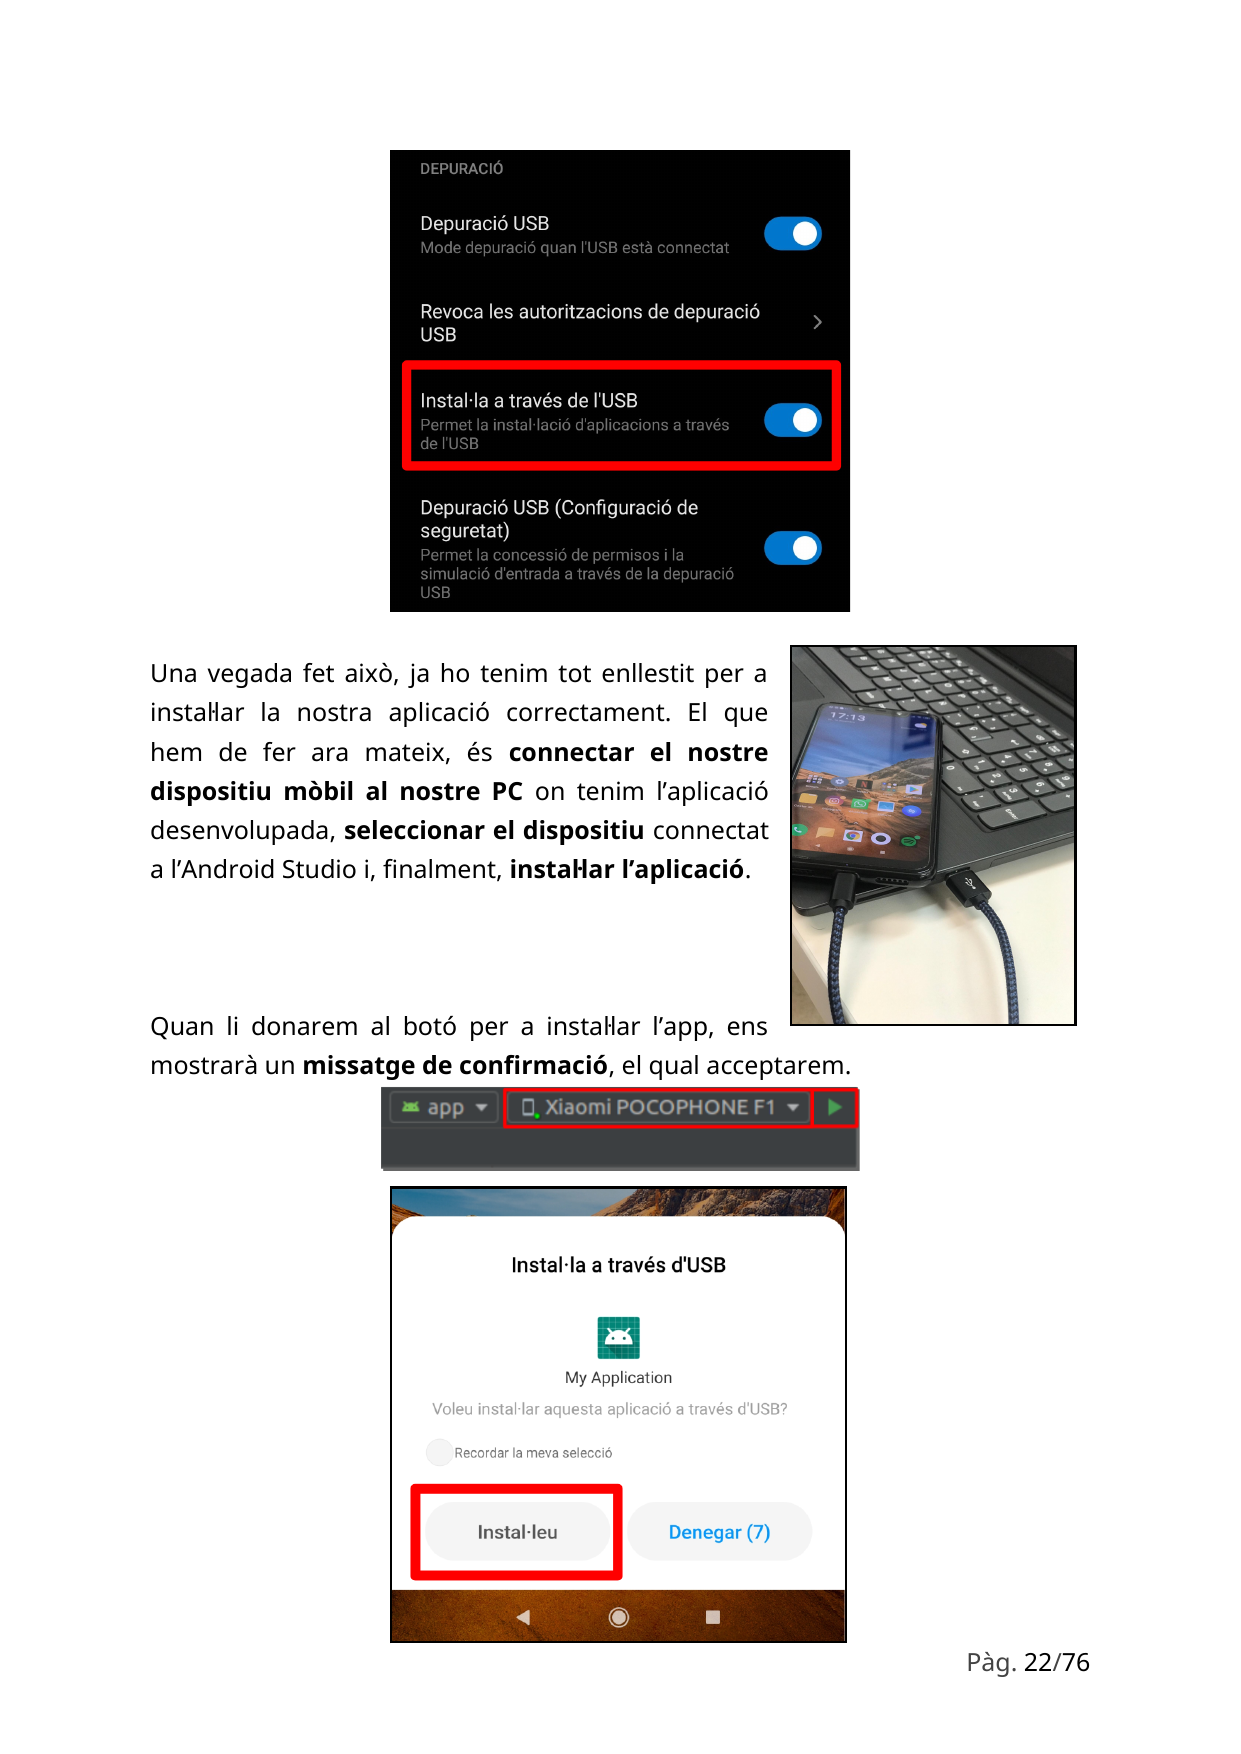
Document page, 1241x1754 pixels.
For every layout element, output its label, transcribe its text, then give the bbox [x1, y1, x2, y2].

text Quan li donarem al botó per a instal·lar l’app, ens mostrarà un missatge de confirmació, el qual acceptarem. [150, 1008, 1090, 1082]
picture [390, 150, 851, 612]
picture [380, 1086, 860, 1171]
text Una vegada fet això, ja ho tenim tot enllestit per a instal·lar la nostra aplicació correctament. El que hem de fer ara mateix, és connectar el nostre dispositiu mòbil al nostre PC on tenim l’aplicació desenvolupada, seleccionar el dispositiu connectat a l’Android Studio i, finalment, instal·lar l’aplicació. [150, 656, 790, 886]
picture [392, 1189, 845, 1641]
picture [792, 647, 1074, 1024]
